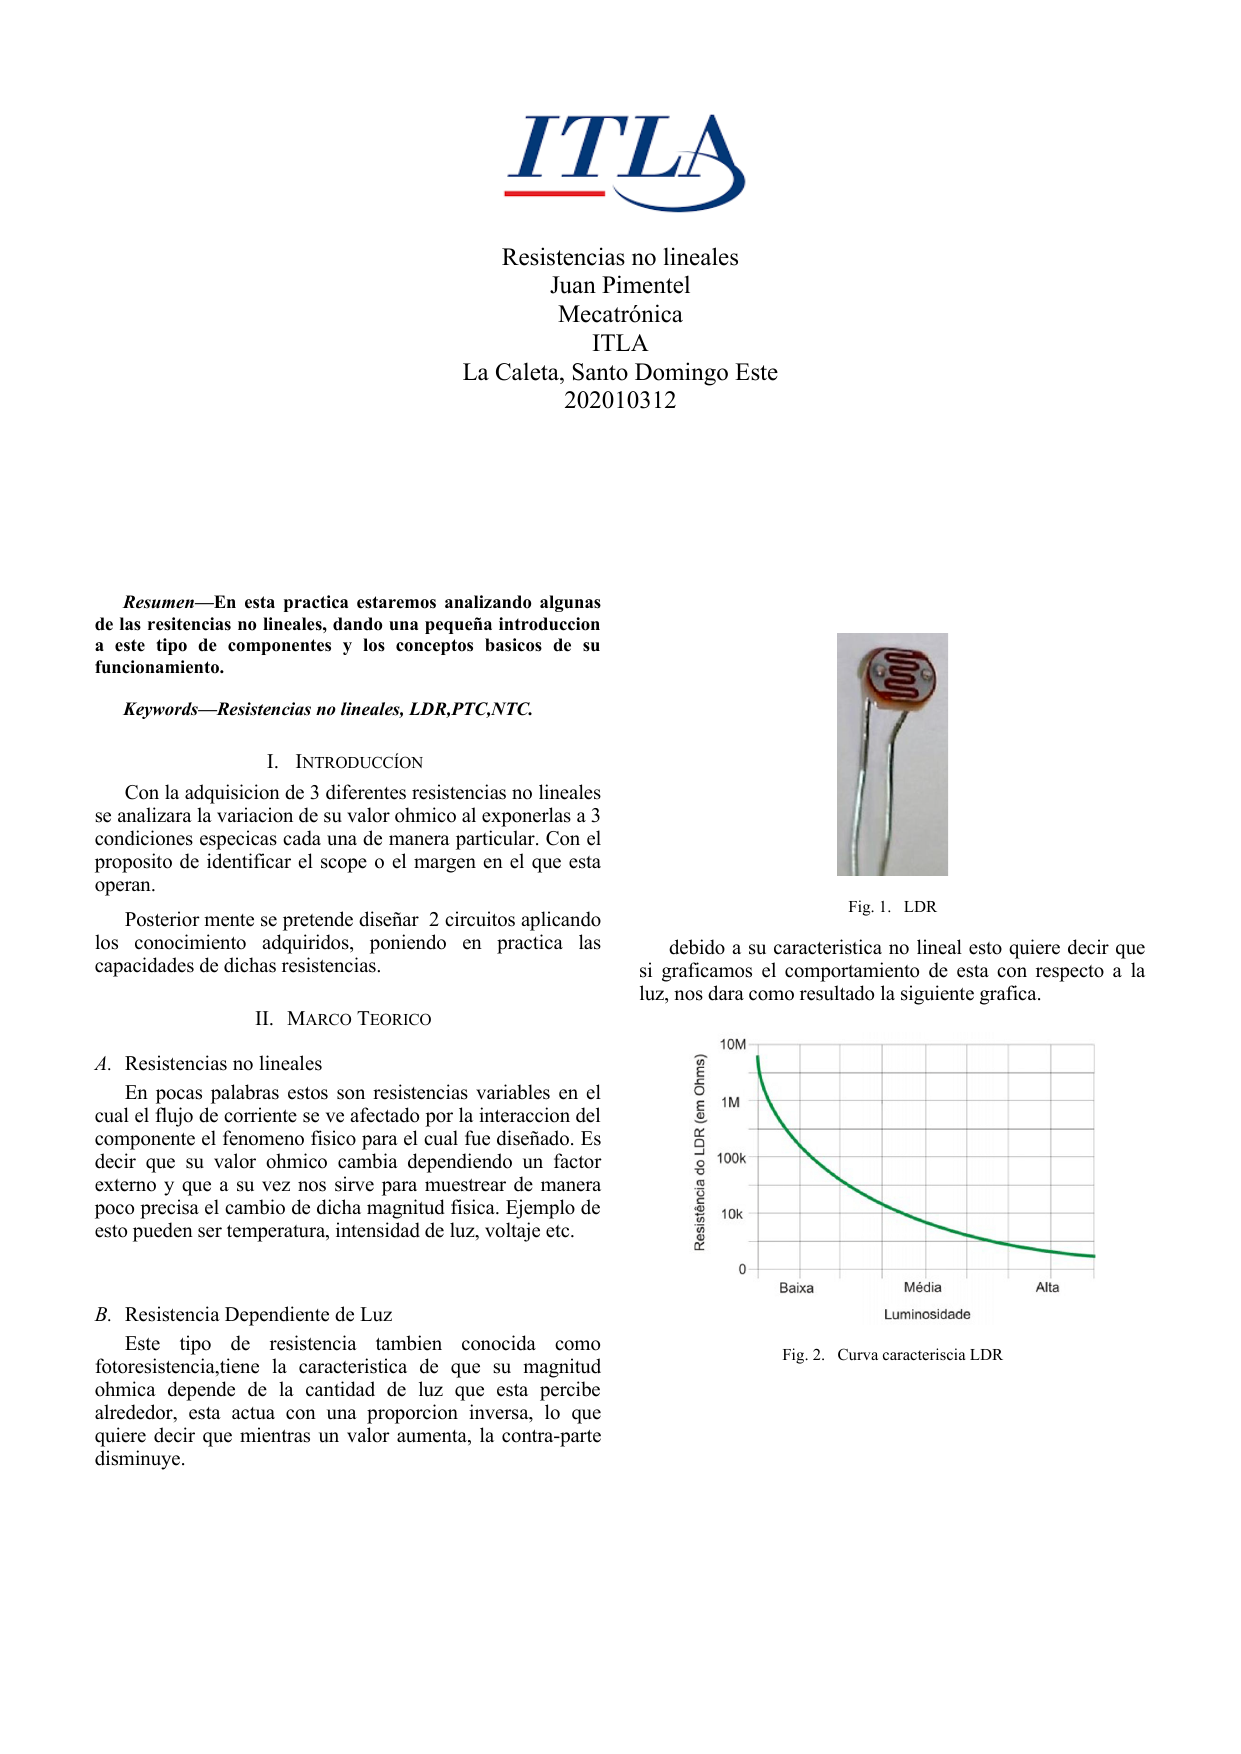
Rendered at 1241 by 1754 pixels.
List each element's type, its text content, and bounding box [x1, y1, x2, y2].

picture [837, 633, 949, 876]
text debido a su caracteristica no lineal esto quiere decir que si graficamos el comportamiento de esta con respecto a la luz, nos dara como resultado la siguiente grafica. [639, 937, 1146, 1005]
text En pocas palabras estos son resistencias variables en el cual el flujo de corriente se ve afectado por la interaccion del componente el fenomeno fisico para el cual fue diseñado. Es decir que su valor ohmico cambia dependiendo un factor externo y que a su vez nos sirve para muestrear de manera poco precisa el cambio de dicha magnitud fisica. Ejemplo de esto pueden ser temperatura, intensidad de luz, voltaje etc. [94, 1081, 601, 1242]
picture [689, 1032, 1096, 1325]
list LDR [639, 635, 1146, 916]
text Posterior mente se pretende diseñar 2 circuitos aplicando los conocimiento adquiridos, poniendo en practica las capacidades de dichas resistencias. [94, 908, 601, 977]
subtitle Resistencia Dependiente de Luz [94, 1302, 601, 1326]
text ITLA [323, 328, 918, 357]
text 202010312 [323, 386, 918, 414]
subtitle Introduccíon [94, 749, 601, 773]
text Resumen—En esta practica estaremos analizando algunas de las resitencias no lineales, dando una pequeña introduccion a este tipo de componentes y los conceptos basicos de su funcionamiento. [94, 591, 601, 677]
picture [485, 89, 756, 242]
text Keywords—Resistencias no lineales, LDR,PTC,NTC. [94, 698, 601, 720]
list Curva caracteriscia LDR [639, 1026, 1146, 1364]
text Este tipo de resistencia tambien conocida como fotoresistencia,tiene la caracteristica de que su magnitud ohmica depende de la cantidad de luz que esta percibe alrededor, esta actua con una proporcion inversa, lo que quiere decir que mientras un valor aumenta, la contra-parte disminuye. [94, 1332, 601, 1470]
text Resistencias no lineales [323, 77, 918, 271]
subtitle Marco Teorico [94, 1006, 601, 1030]
text Juan Pimentel [323, 271, 918, 299]
text Con la adquisicion de 3 diferentes resistencias no lineales se analizara la variacion de su valor ohmico al exponerlas a 3 condiciones especicas cada una de manera particular. Con el proposito de identificar el scope o el margen en el que esta operan. [94, 781, 601, 896]
subtitle Resistencias no lineales [94, 1051, 601, 1075]
text La Caleta, Santo Domingo Este [323, 357, 918, 386]
text Mecatrónica [323, 299, 918, 328]
